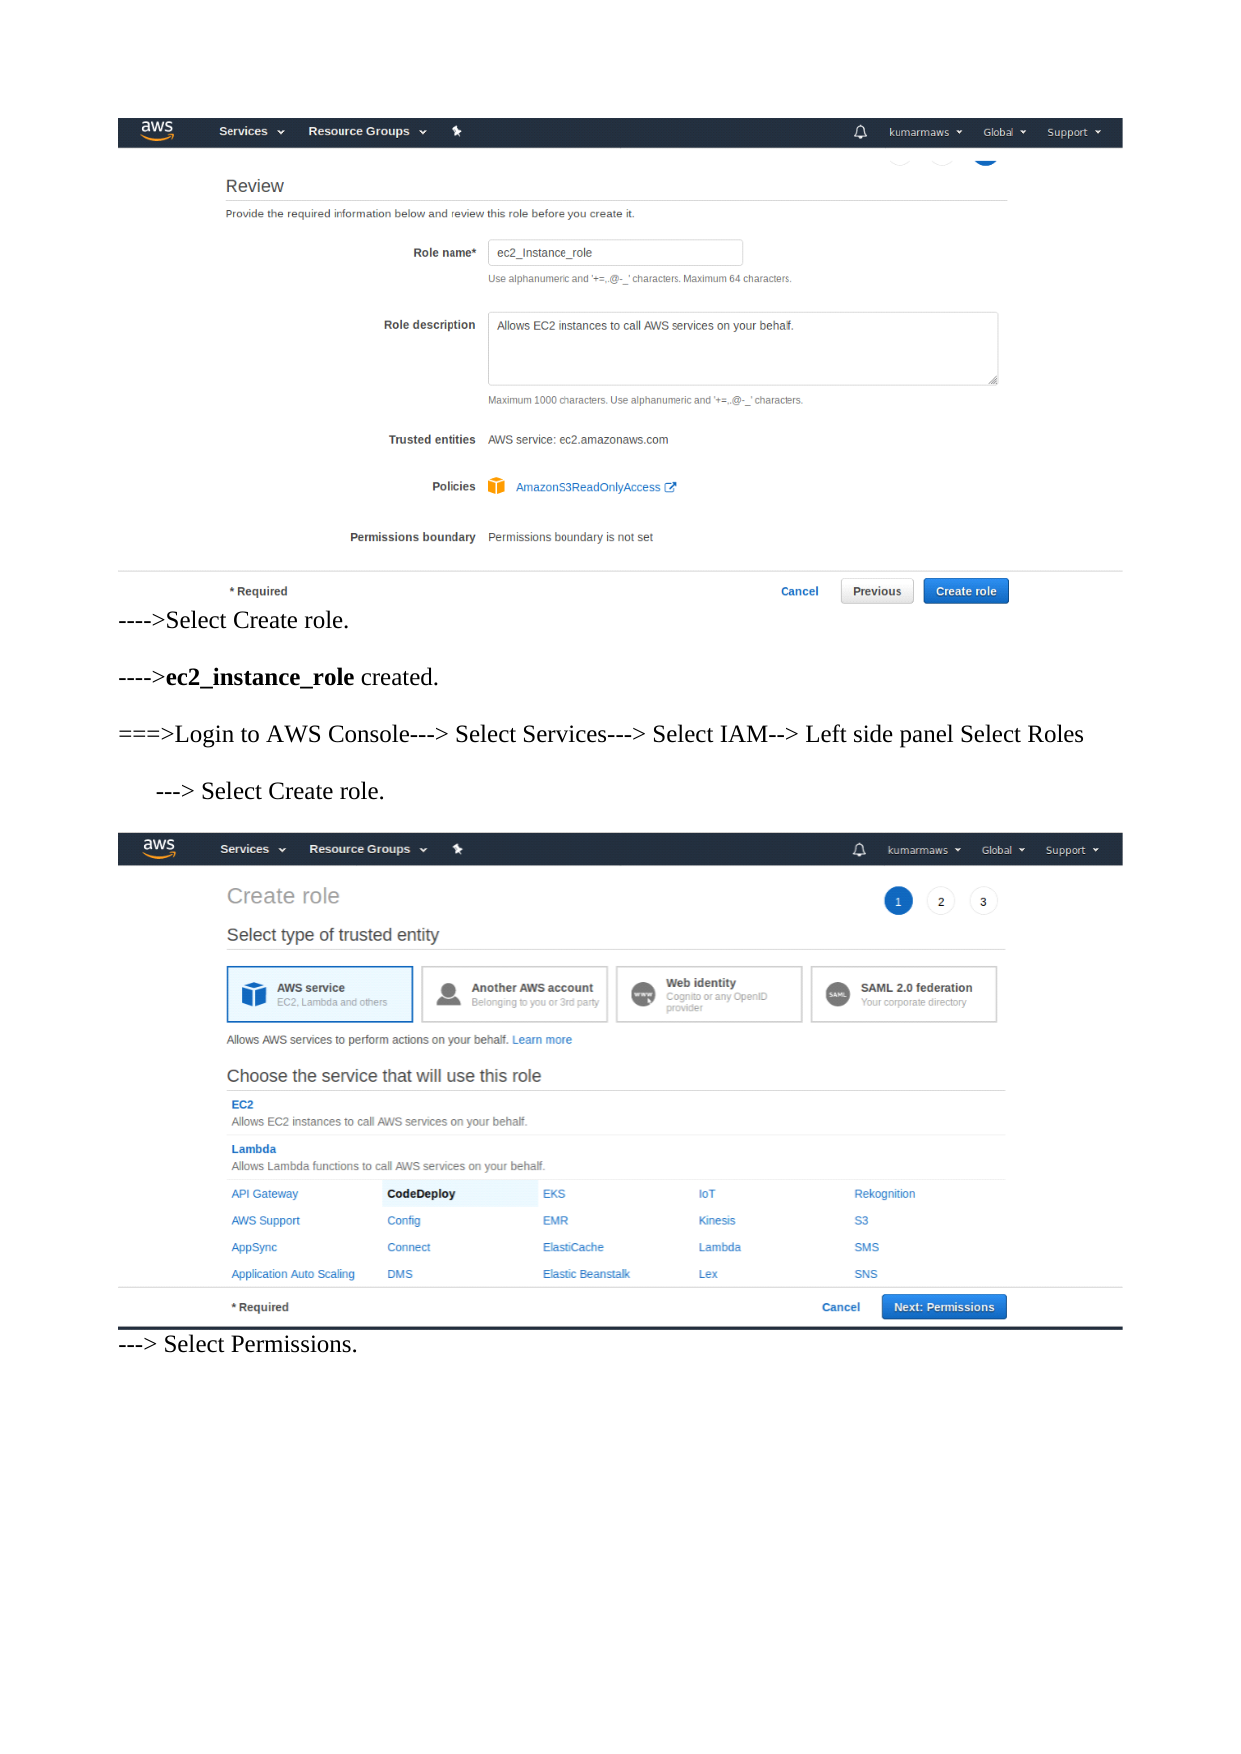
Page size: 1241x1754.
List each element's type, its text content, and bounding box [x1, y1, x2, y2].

text ---> Select Create role. [118, 776, 1122, 805]
text ===>Login to AWS Console---> Select Services---> Select IAM--> Left side panel Select Roles [118, 719, 1122, 748]
text ---> Select Permissions. [118, 1330, 1122, 1358]
text ---->Select Create role. [118, 606, 1122, 634]
text ---->ec2_instance_role created. [118, 662, 1122, 691]
